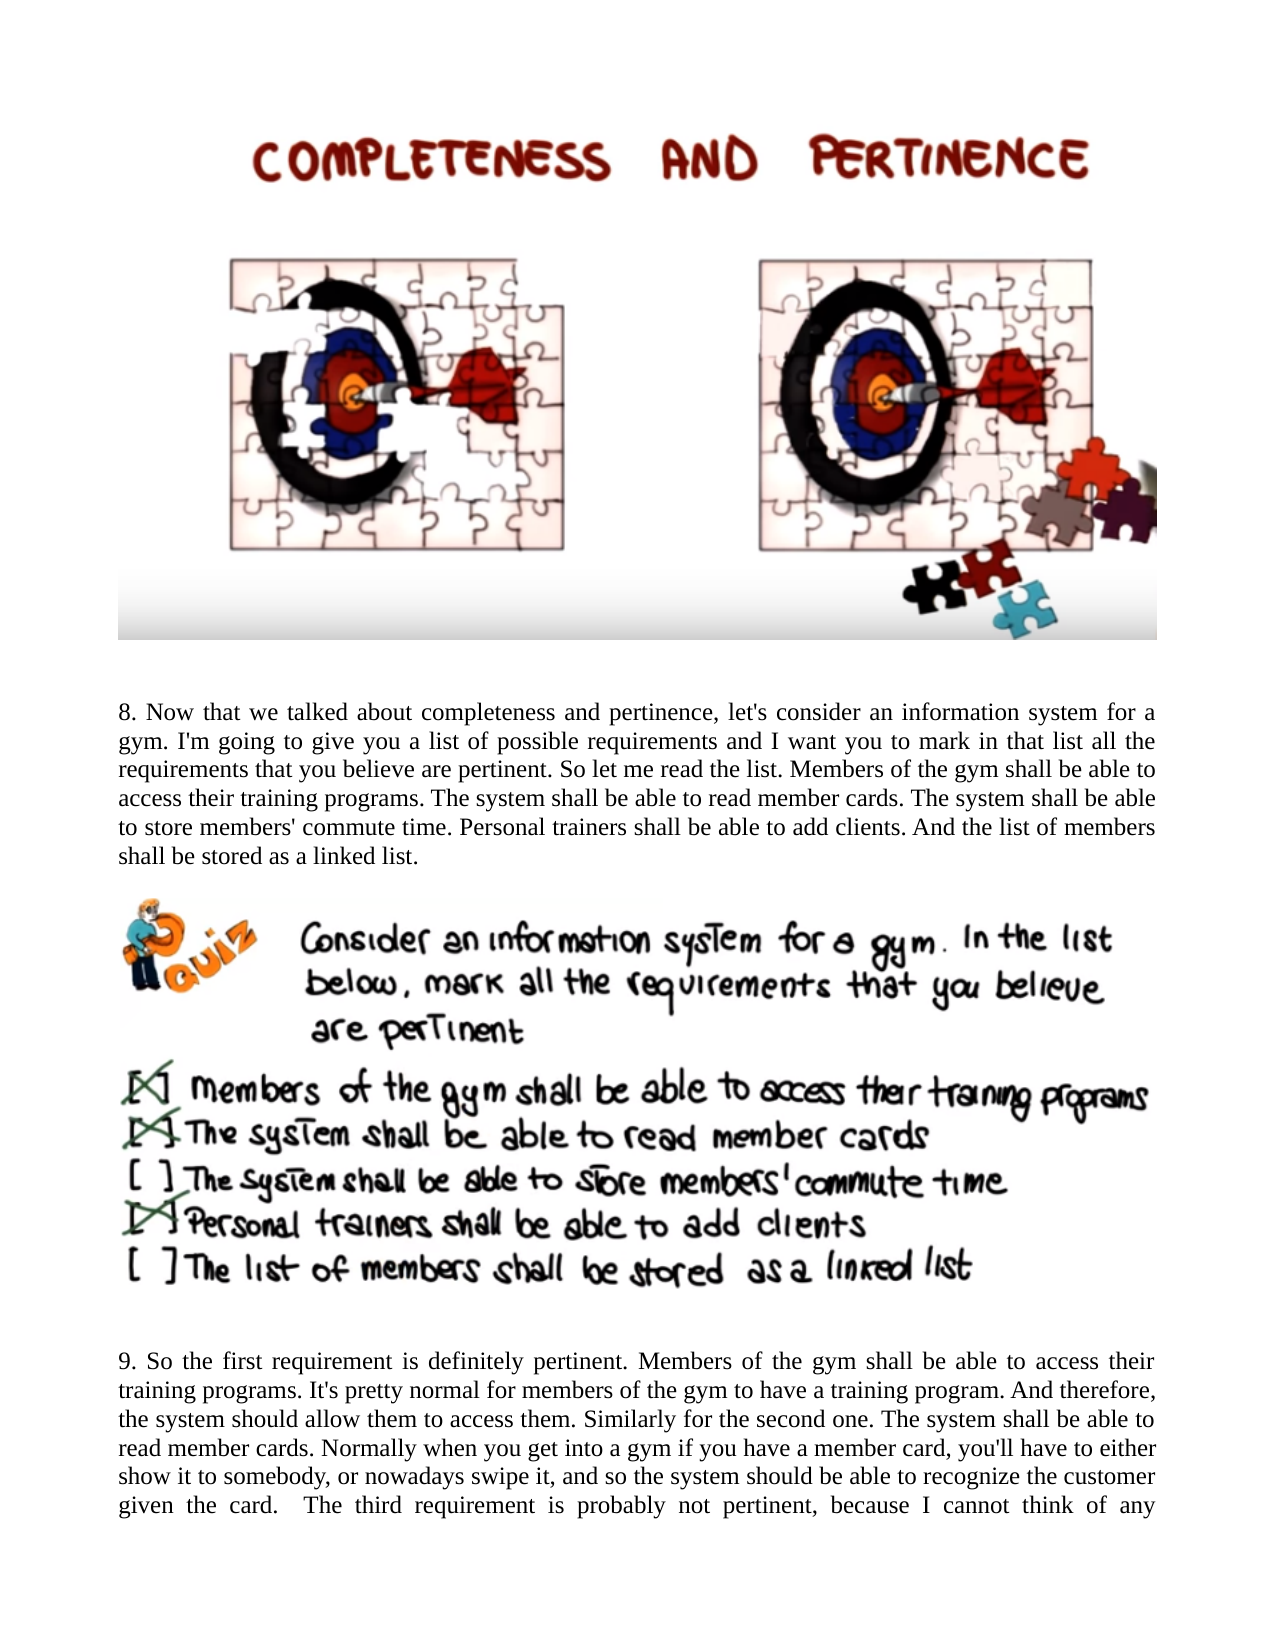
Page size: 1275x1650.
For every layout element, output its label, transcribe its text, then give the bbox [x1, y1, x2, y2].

text 8. Now that we talked about completeness and pertinence, let's consider an information system for a gym. I'm going to give you a list of possible requirements and I want you to mark in that list all the requirements that you believe are pertinent. So let me read the list. Members of the gym shall be able to access their training programs. The system shall be able to read member cards. The system shall be able to store members' commute time. Personal trainers shall be able to add clients. And the list of members shall be stored as a linked list. [118, 697, 1157, 869]
picture [118, 898, 1157, 1289]
picture [118, 118, 1157, 640]
text 9. So the first requirement is definitely pertinent. Members of the gym shall be able to access their training programs. It's pretty normal for members of the gym to have a training program. And therefore, the system should allow them to access them. Similarly for the second one. The system shall be able to read member cards. Normally when you get into a gym if you have a member card, you'll have to either show it to somebody, or nowadays swipe it, and so the system should be able to recognize the customer given the card. The third requirement is probably not pertinent, because I cannot think of any [118, 1346, 1157, 1519]
